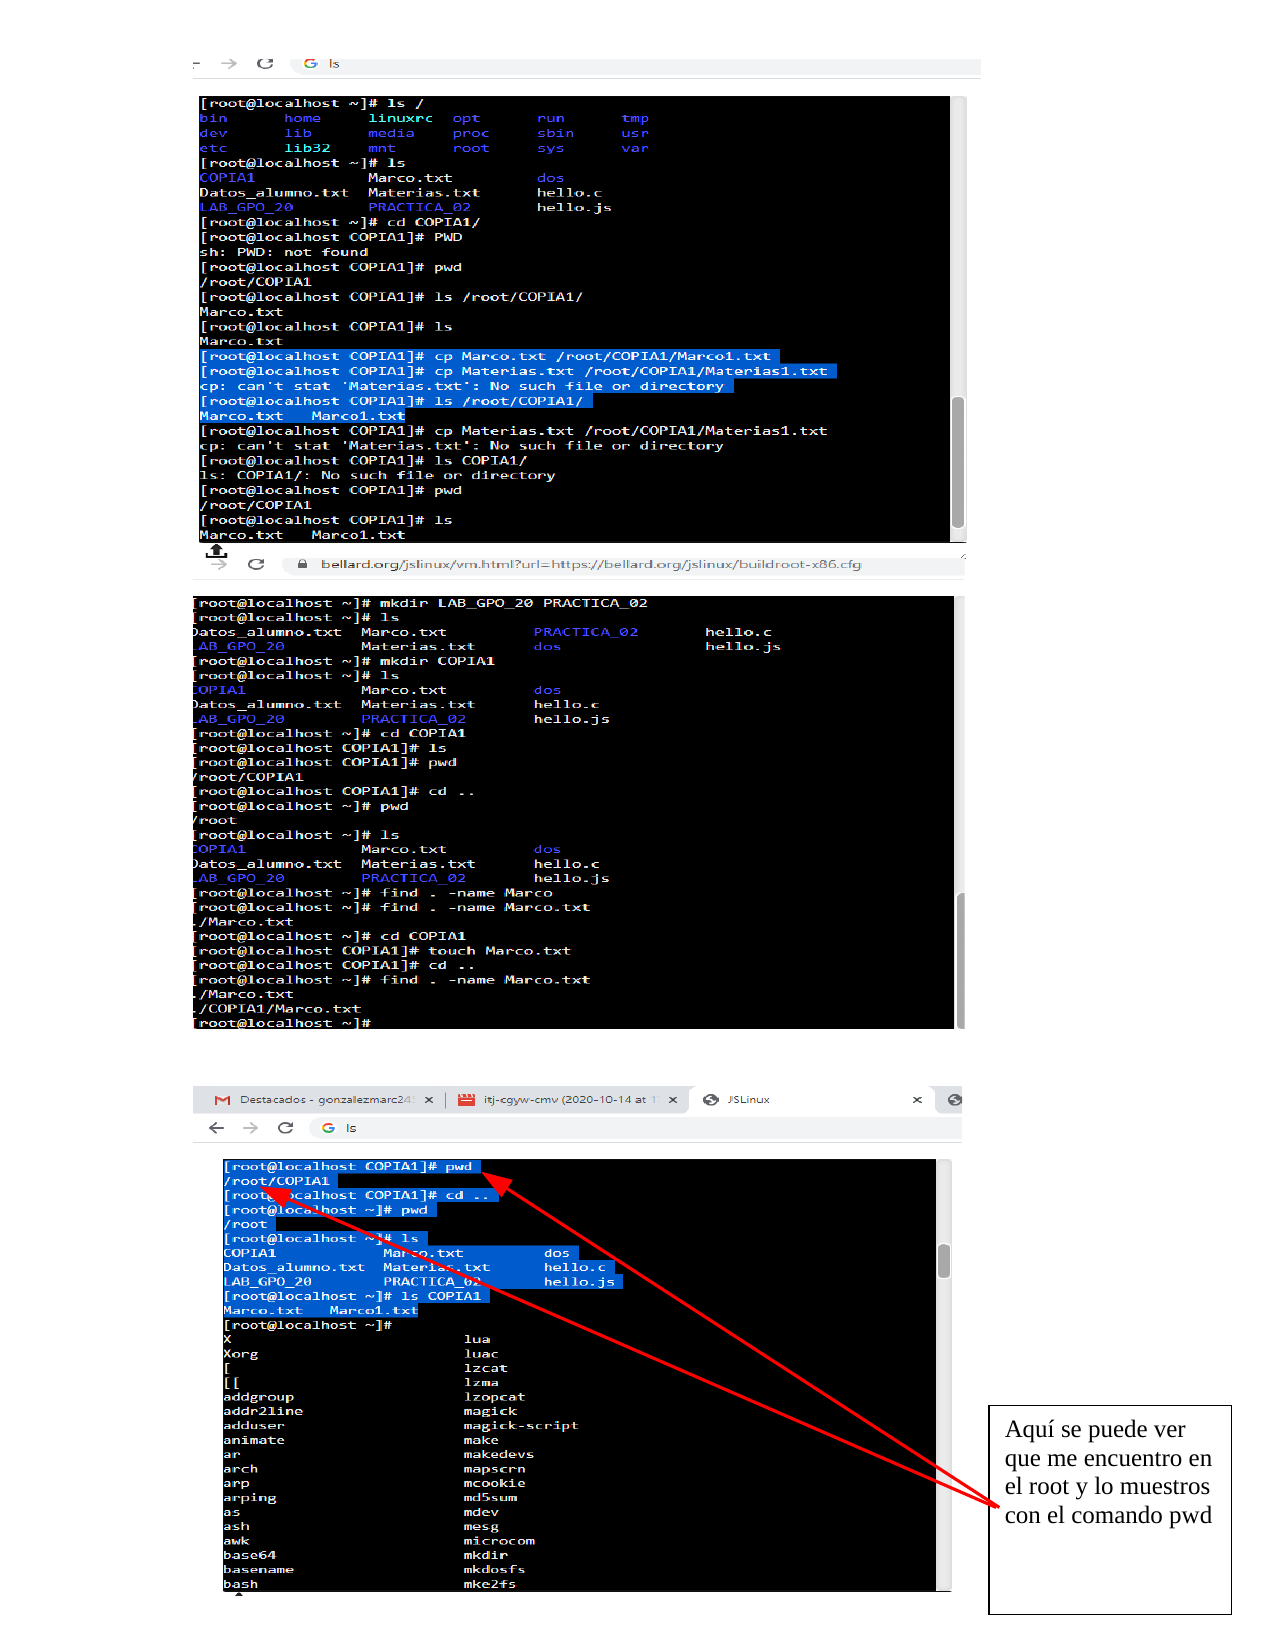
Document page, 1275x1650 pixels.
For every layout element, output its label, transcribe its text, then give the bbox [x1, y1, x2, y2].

text Aquí se puede ver que me encuentro en el root y lo muestros con el comando pwd [1004, 1414, 1216, 1529]
